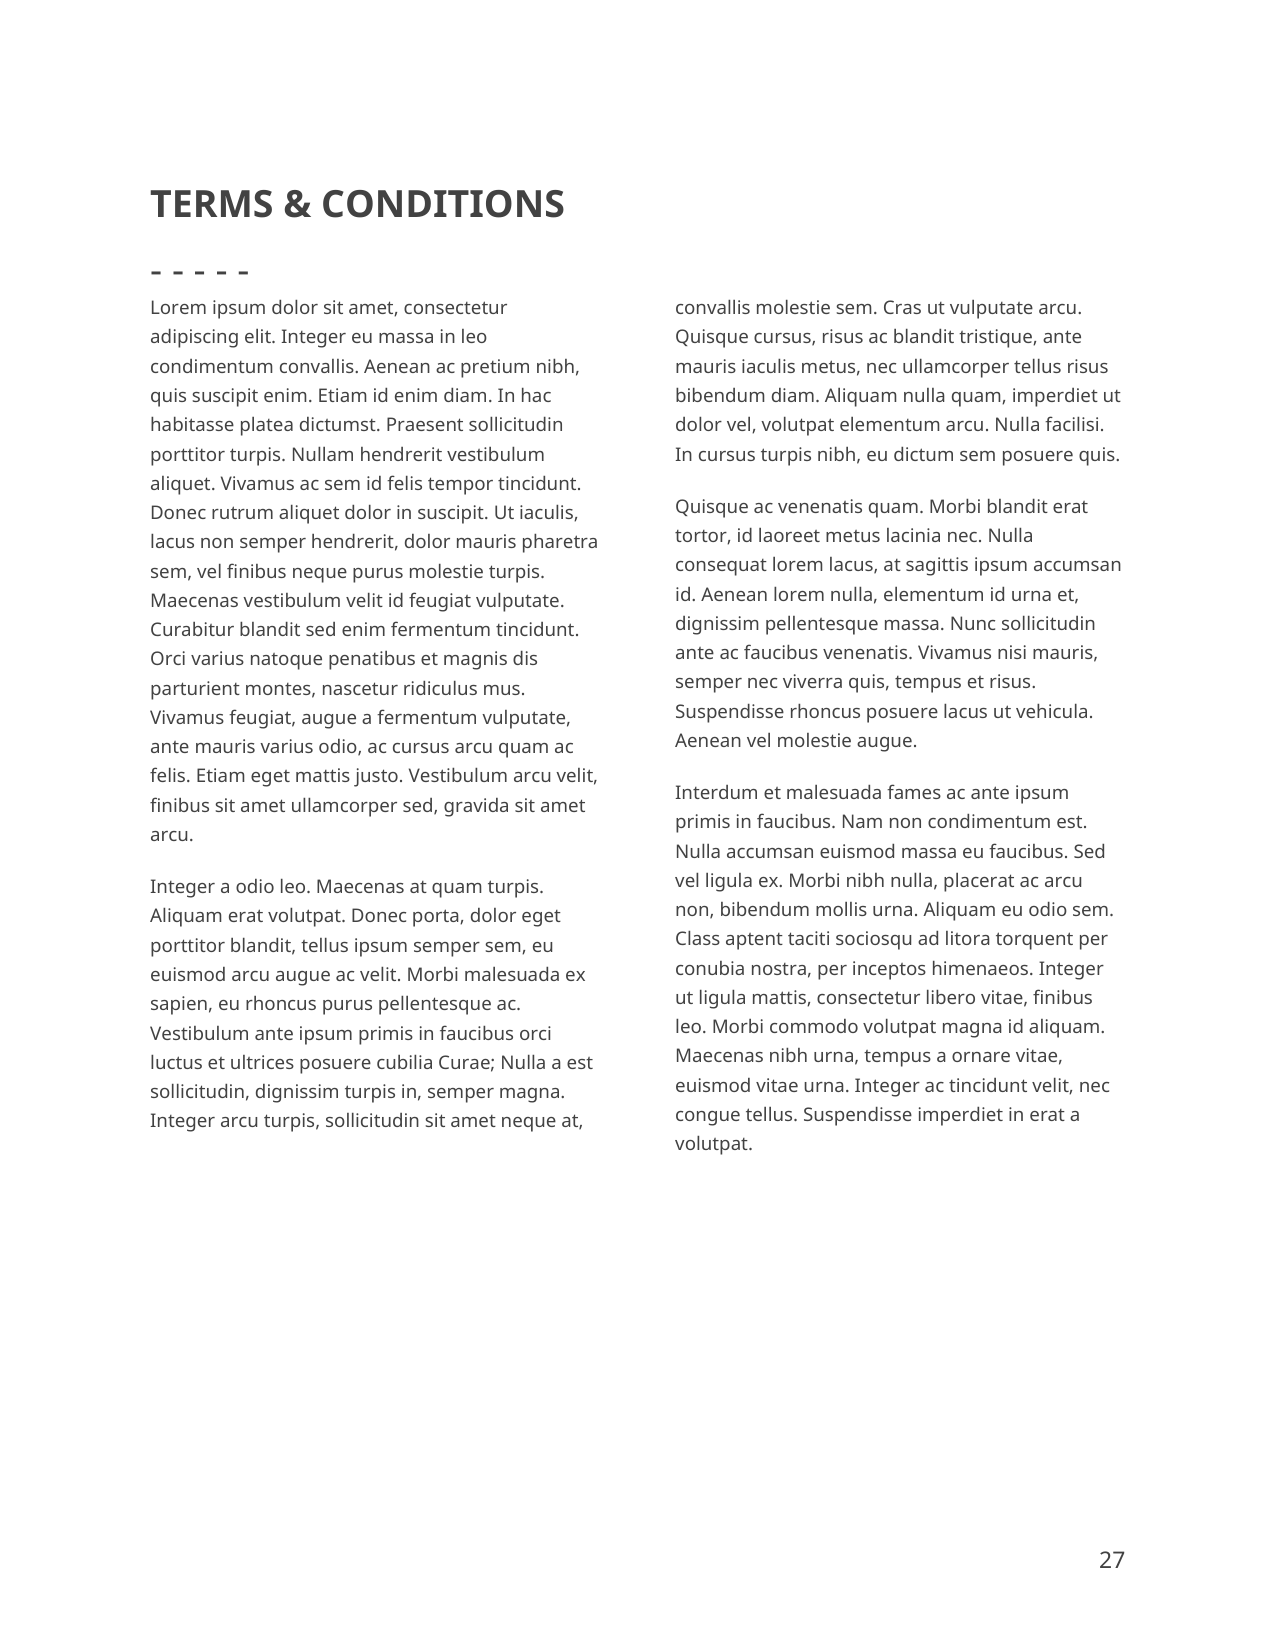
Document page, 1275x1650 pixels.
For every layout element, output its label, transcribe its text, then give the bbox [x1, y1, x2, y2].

text Integer a odio leo. Maecenas at quam turpis. Aliquam erat volutpat. Donec porta, dolor eget porttitor blandit, tellus ipsum semper sem, eu euismod arcu augue ac velit. Morbi malesuada ex sapien, eu rhoncus purus pellentesque ac. Vestibulum ante ipsum primis in faucibus orci luctus et ultrices posuere cubilia Curae; Nulla a est sollicitudin, dignissim turpis in, semper magna. Integer arcu turpis, sollicitudin sit amet neque at, [150, 873, 600, 1133]
text TERMS & CONDITIONS [150, 177, 1125, 228]
text convallis molestie sem. Cras ut vulputate arcu. Quisque cursus, risus ac blandit tristique, ante mauris iaculis metus, nec ullamcorper tellus risus bibendum diam. Aliquam nulla quam, imperdiet ut dolor vel, volutpat elementum arcu. Nulla facilisi. In cursus turpis nibh, eu dictum sem posuere quis. [675, 294, 1125, 466]
text - - - - - [150, 243, 1125, 294]
text Quisque ac venenatis quam. Morbi blandit erat tortor, id laoreet metus lacinia nec. Nulla consequat lorem lacus, at sagittis ipsum accumsan id. Aenean lorem nulla, elementum id urna et, dignissim pellentesque massa. Nunc sollicitudin ante ac faucibus venenatis. Vivamus nisi mauris, semper nec viverra quis, tempus et risus. Suspendisse rhoncus posuere lacus ut vehicula. Aenean vel molestie augue. [675, 493, 1125, 753]
text Lorem ipsum dolor sit amet, consectetur adipiscing elit. Integer eu massa in leo condimentum convallis. Aenean ac pretium nibh, quis suscipit enim. Etiam id enim diam. In hac habitasse platea dictumst. Praesent sollicitudin porttitor turpis. Nullam hendrerit vestibulum aliquet. Vivamus ac sem id felis tempor tincidunt. Donec rutrum aliquet dolor in suscipit. Ut iaculis, lacus non semper hendrerit, dolor mauris pharetra sem, vel finibus neque purus molestie turpis. Maecenas vestibulum velit id feugiat vulputate. Curabitur blandit sed enim fermentum tincidunt. Orci varius natoque penatibus et magnis dis parturient montes, nascetur ridiculus mus. Vivamus feugiat, augue a fermentum vulputate, ante mauris varius odio, ac cursus arcu quam ac felis. Etiam eget mattis justo. Vestibulum arcu velit, finibus sit amet ullamcorper sed, gravida sit amet arcu. [150, 294, 600, 847]
text Interdum et malesuada fames ac ante ipsum primis in faucibus. Nam non condimentum est. Nulla accumsan euismod massa eu faucibus. Sed vel ligula ex. Morbi nibh nulla, placerat ac arcu non, bibendum mollis urna. Aliquam eu odio sem. Class aptent taciti sociosqu ad litora torquent per conubia nostra, per inceptos himenaeos. Integer ut ligula mattis, consectetur libero vitae, finibus leo. Morbi commodo volutpat magna id aliquam. Maecenas nibh urna, tempus a ornare vitae, euismod vitae urna. Integer ac tincidunt velit, nec congue tellus. Suspendisse imperdiet in erat a volutpat. [675, 779, 1125, 1156]
